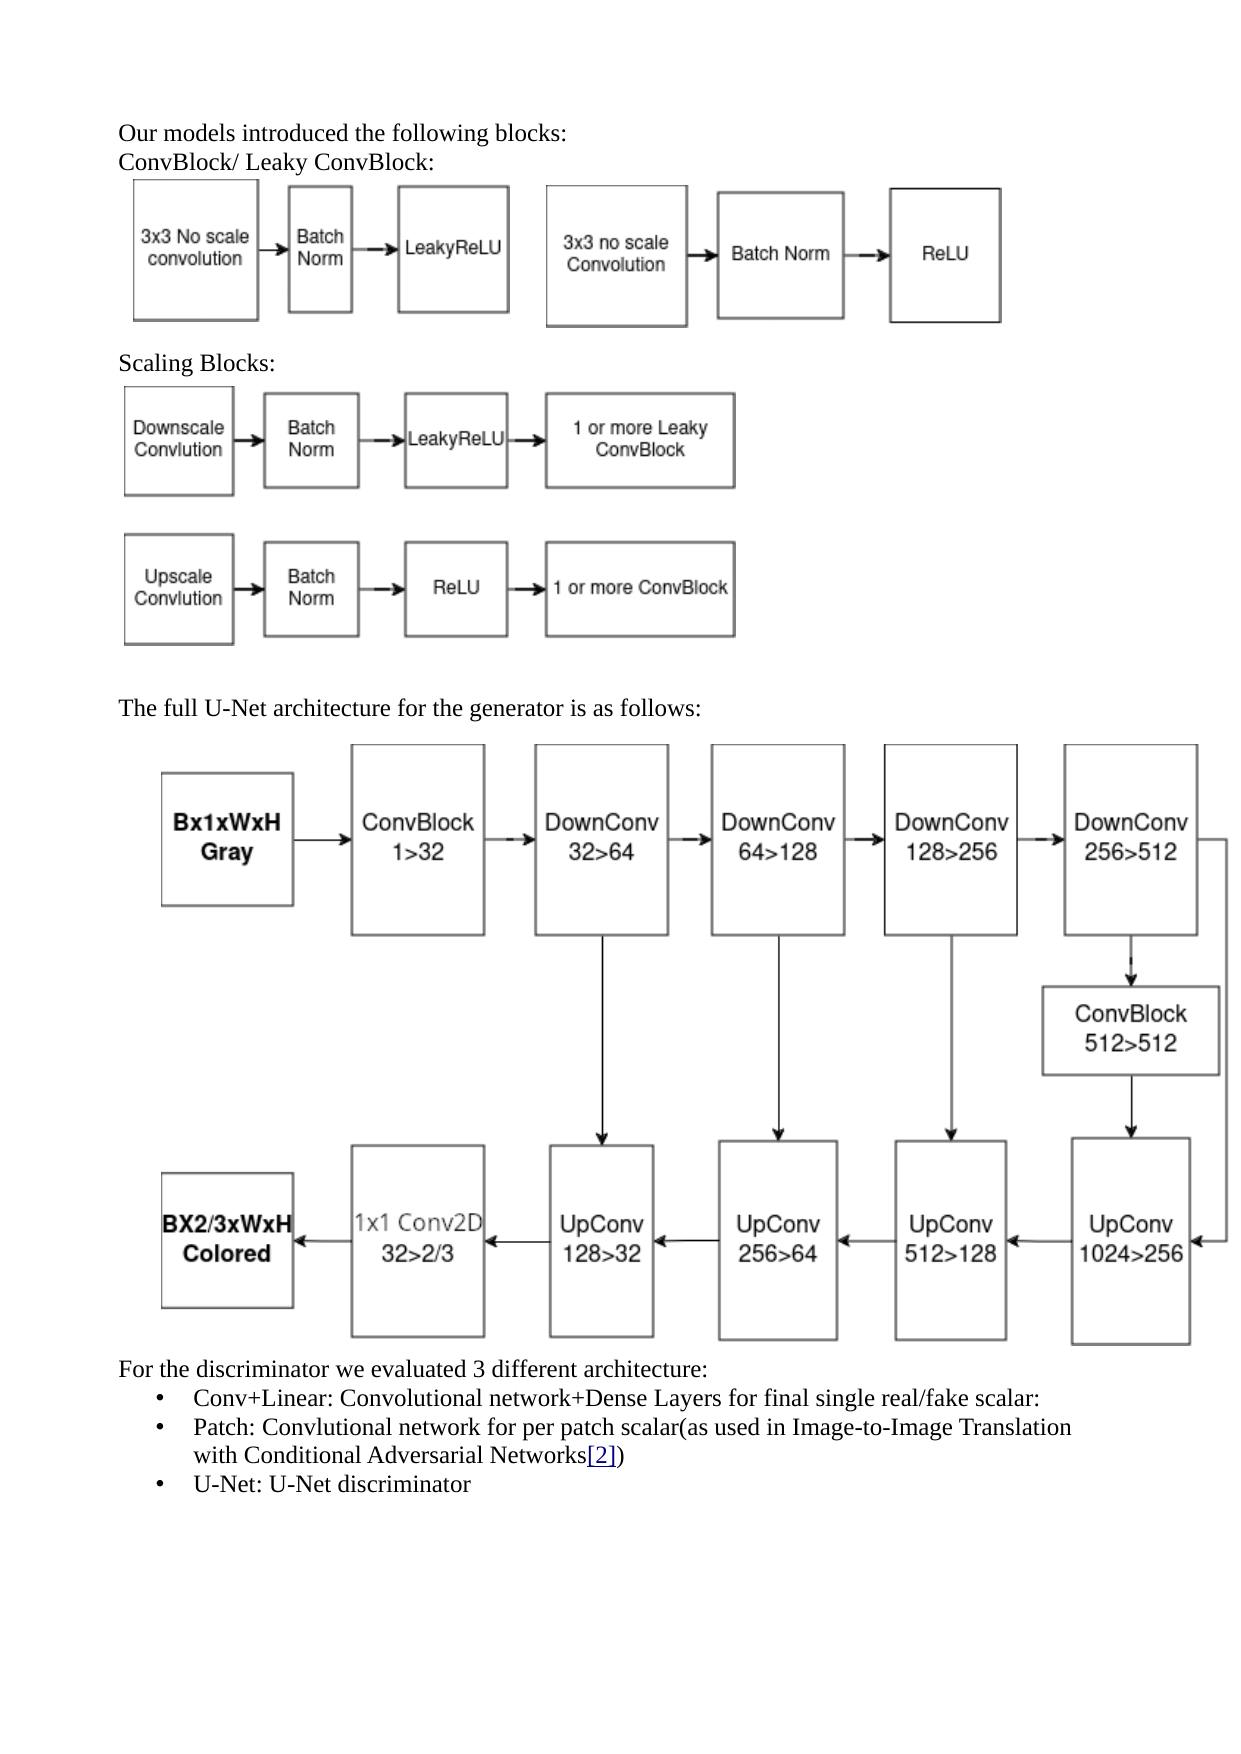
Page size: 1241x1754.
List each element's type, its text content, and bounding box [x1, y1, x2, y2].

list Conv+Linear: Convolutional network+Dense Layers for final single real/fake scalar: [156, 1383, 1122, 1412]
picture [161, 744, 1240, 1346]
picture [133, 179, 510, 322]
text Our models introduced the following blocks: [118, 118, 1122, 147]
list U-Net: U-Net discriminator [156, 1469, 1122, 1498]
text ConvBlock/ Leaky ConvBlock: [118, 147, 1122, 176]
text Scaling Blocks: [118, 348, 1122, 377]
text For the discriminator we evaluated 3 different architecture: [118, 1354, 1122, 1383]
text The full U-Net architecture for the generator is as follows: [118, 693, 1122, 722]
picture [546, 185, 1002, 328]
picture [124, 386, 736, 646]
list Patch: Convlutional network for per patch scalar(as used in Image-to-Image Translation with Conditional Adversarial Networks[2]) [156, 1412, 1122, 1469]
